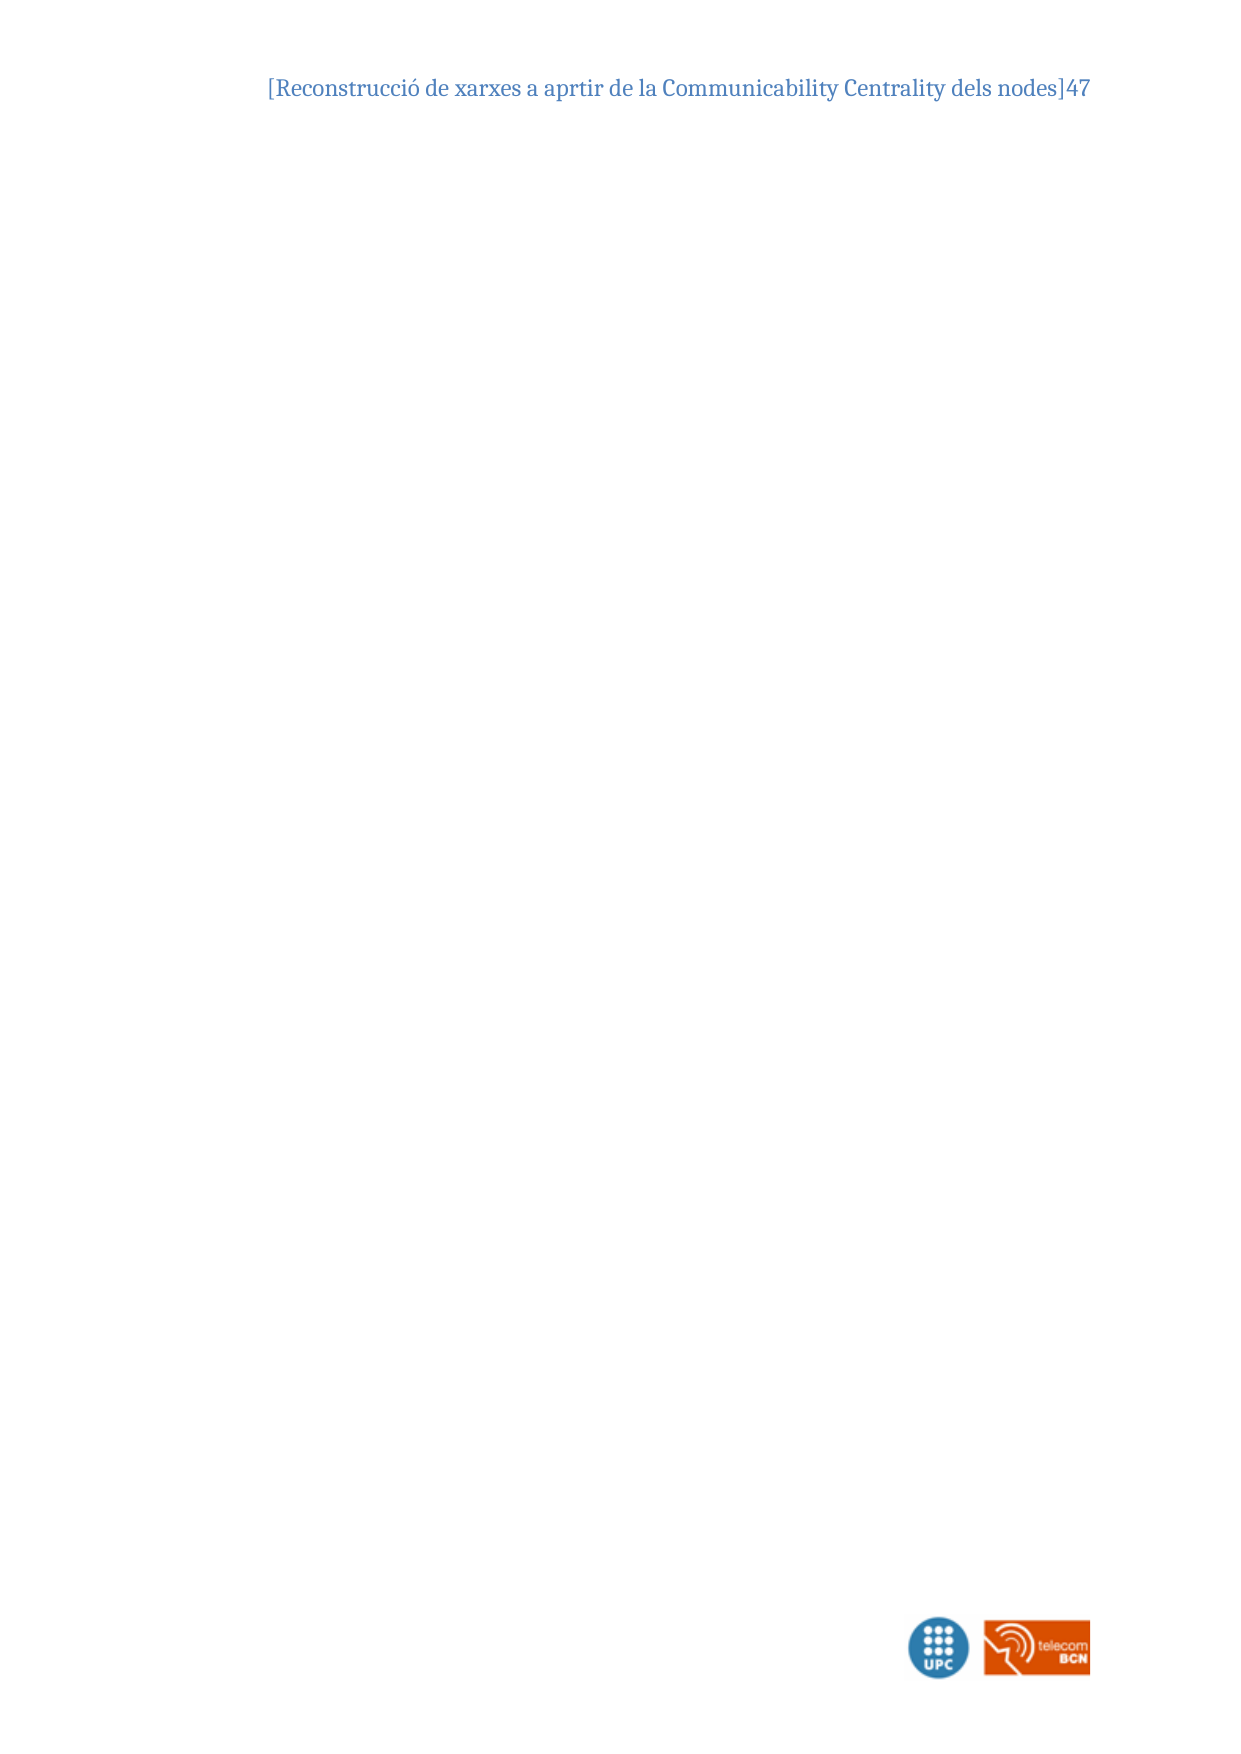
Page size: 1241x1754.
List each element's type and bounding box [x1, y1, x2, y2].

picture [904, 1614, 1091, 1681]
